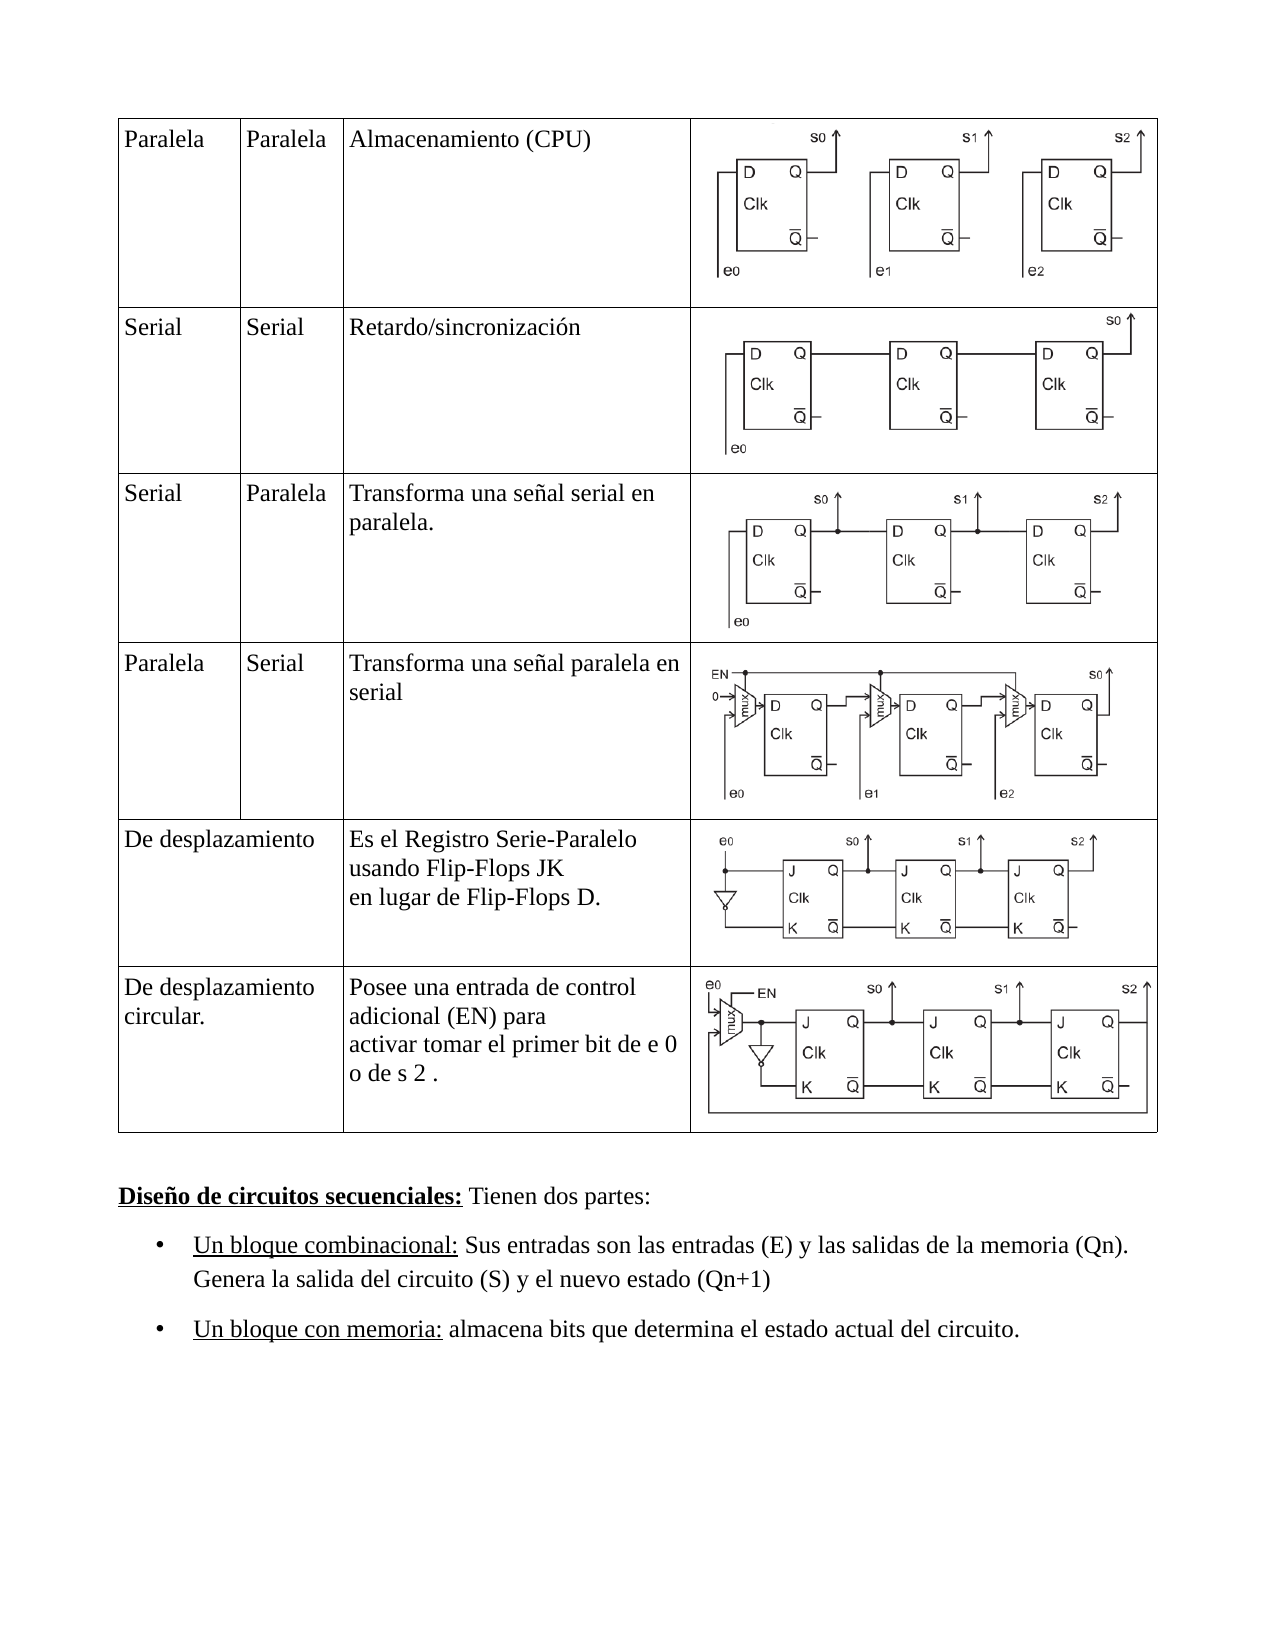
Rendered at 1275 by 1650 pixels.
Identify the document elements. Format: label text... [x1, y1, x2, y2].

picture [1068, 123, 1153, 301]
table_cell De desplazamiento [119, 820, 343, 966]
picture [1025, 824, 1114, 961]
table_cell Es el Registro Serie-Paralelo usando Flip-Flops JK en lugar de Flip-Flops D. [344, 820, 690, 966]
table_cell [691, 308, 1157, 473]
table_cell Serial [119, 474, 240, 642]
table_cell Retardo/sincronización [344, 308, 690, 473]
table_cell Transforma una señal paralela en serial [344, 643, 690, 819]
table_cell [691, 119, 1157, 307]
table_cell Paralela [241, 474, 343, 642]
list Un bloque con memoria: almacena bits que determina el estado actual del circuito. [156, 1314, 1157, 1342]
picture [1066, 312, 1149, 467]
list Un bloque combinacional: Sus entradas son las entradas (E) y las salidas de la memoria (Qn). Genera la salida del circuito (S) y el nuevo estado (Qn+1) [156, 1230, 1157, 1293]
table_cell [691, 820, 1157, 966]
table_cell Serial [119, 308, 240, 473]
table_cell Almacenamiento (CPU) [344, 119, 690, 307]
text Diseño de circuitos secuenciales: Tienen dos partes: [118, 1181, 1157, 1210]
table_cell Serial [241, 308, 343, 473]
table_cell Paralela [241, 119, 343, 307]
table_cell [691, 474, 1157, 642]
table_cell Transforma una señal serial en paralela. [344, 474, 690, 642]
picture [1044, 647, 1130, 813]
table_cell [691, 643, 1157, 819]
picture [1087, 972, 1154, 1127]
picture [1034, 478, 1134, 637]
table_cell Posee una entrada de control adicional (EN) para activar tomar el primer bit de e 0 o de s 2 . [344, 967, 690, 1132]
table_cell De desplazamiento circular. [119, 967, 343, 1132]
table_cell Serial [241, 643, 343, 819]
table_cell [691, 967, 1157, 1132]
table_cell Paralela [119, 643, 240, 819]
table_cell Paralela [119, 119, 240, 307]
